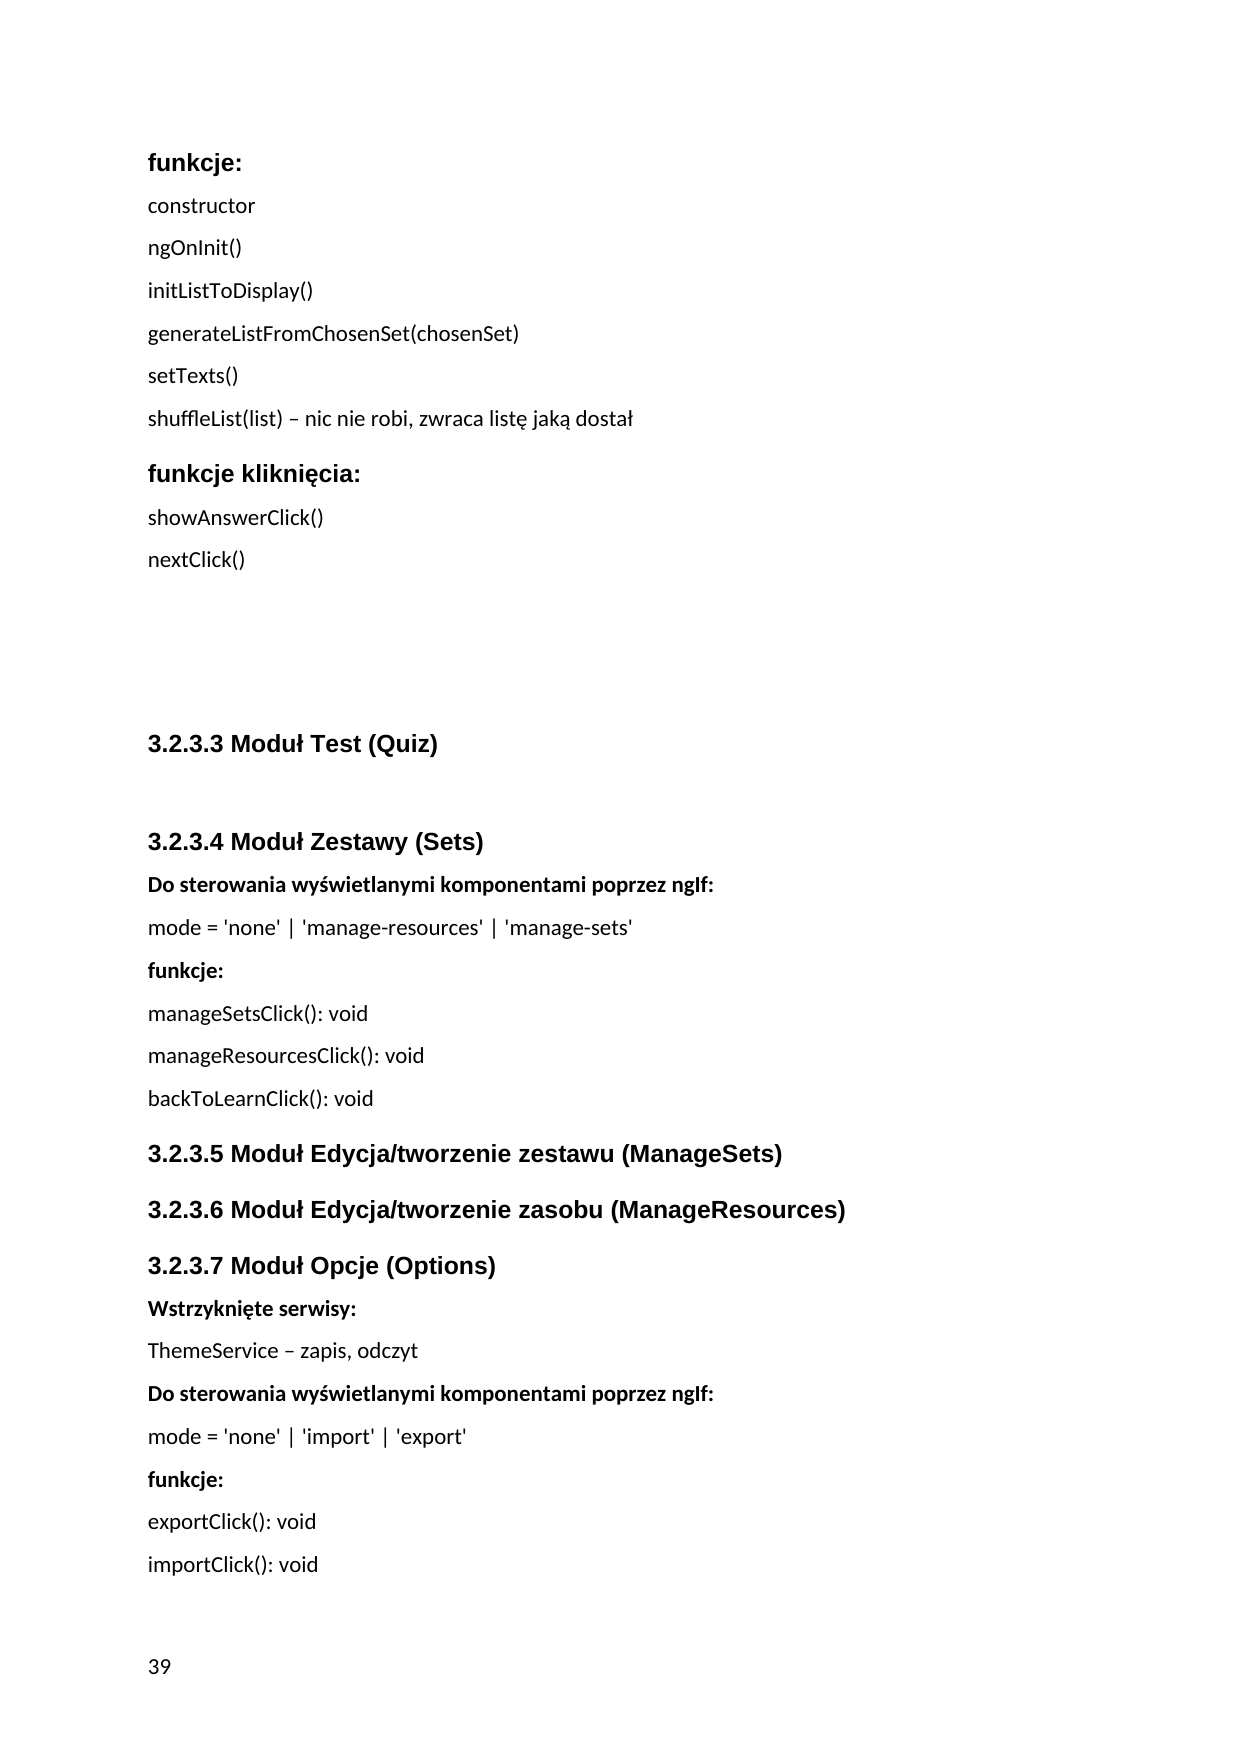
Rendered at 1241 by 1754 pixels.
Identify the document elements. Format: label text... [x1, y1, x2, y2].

text constructor [148, 191, 1093, 219]
text Do sterowania wyświetlanymi komponentami poprzez ngIf: [148, 1379, 1093, 1407]
text Do sterowania wyświetlanymi komponentami poprzez ngIf: [148, 871, 1093, 898]
subtitle funkcje kliknięcia: [148, 459, 1093, 488]
text ThemeService – zapis, odczyt [148, 1337, 1093, 1365]
subtitle 3.2.3.3 Moduł Test (Quiz) [148, 729, 1093, 757]
text exportClick(): void [148, 1507, 1093, 1536]
text ngOnInit() [148, 233, 1093, 262]
text shuffleList(list) – nic nie robi, zwraca listę jaką dostał [148, 404, 1093, 432]
text funkcje: [148, 956, 1093, 984]
text manageResourcesClick(): void [148, 1041, 1093, 1069]
text generateListFromChosenSet(chosenSet) [148, 319, 1093, 347]
text Wstrzyknięte serwisy: [148, 1294, 1093, 1322]
text showAnswerClick() [148, 503, 1093, 531]
subtitle 3.2.3.4 Moduł Zestawy (Sets) [148, 827, 1093, 856]
text backToLearnClick(): void [148, 1084, 1093, 1112]
text nextClick() [148, 546, 1093, 573]
text initListToDisplay() [148, 276, 1093, 304]
text importClick(): void [148, 1550, 1093, 1578]
text setTexts() [148, 362, 1093, 390]
text funkcje: [148, 1465, 1093, 1493]
subtitle 3.2.3.5 Moduł Edycja/tworzenie zestawu (ManageSets) [148, 1139, 1093, 1168]
subtitle funkcje: [148, 148, 1093, 176]
text mode = 'none' | 'manage-resources' | 'manage-sets' [148, 913, 1093, 941]
subtitle 3.2.3.6 Moduł Edycja/tworzenie zasobu (ManageResources) [148, 1195, 1093, 1223]
subtitle 3.2.3.7 Moduł Opcje (Options) [148, 1251, 1093, 1279]
text manageSetsClick(): void [148, 999, 1093, 1027]
text mode = 'none' | 'import' | 'export' [148, 1422, 1093, 1450]
